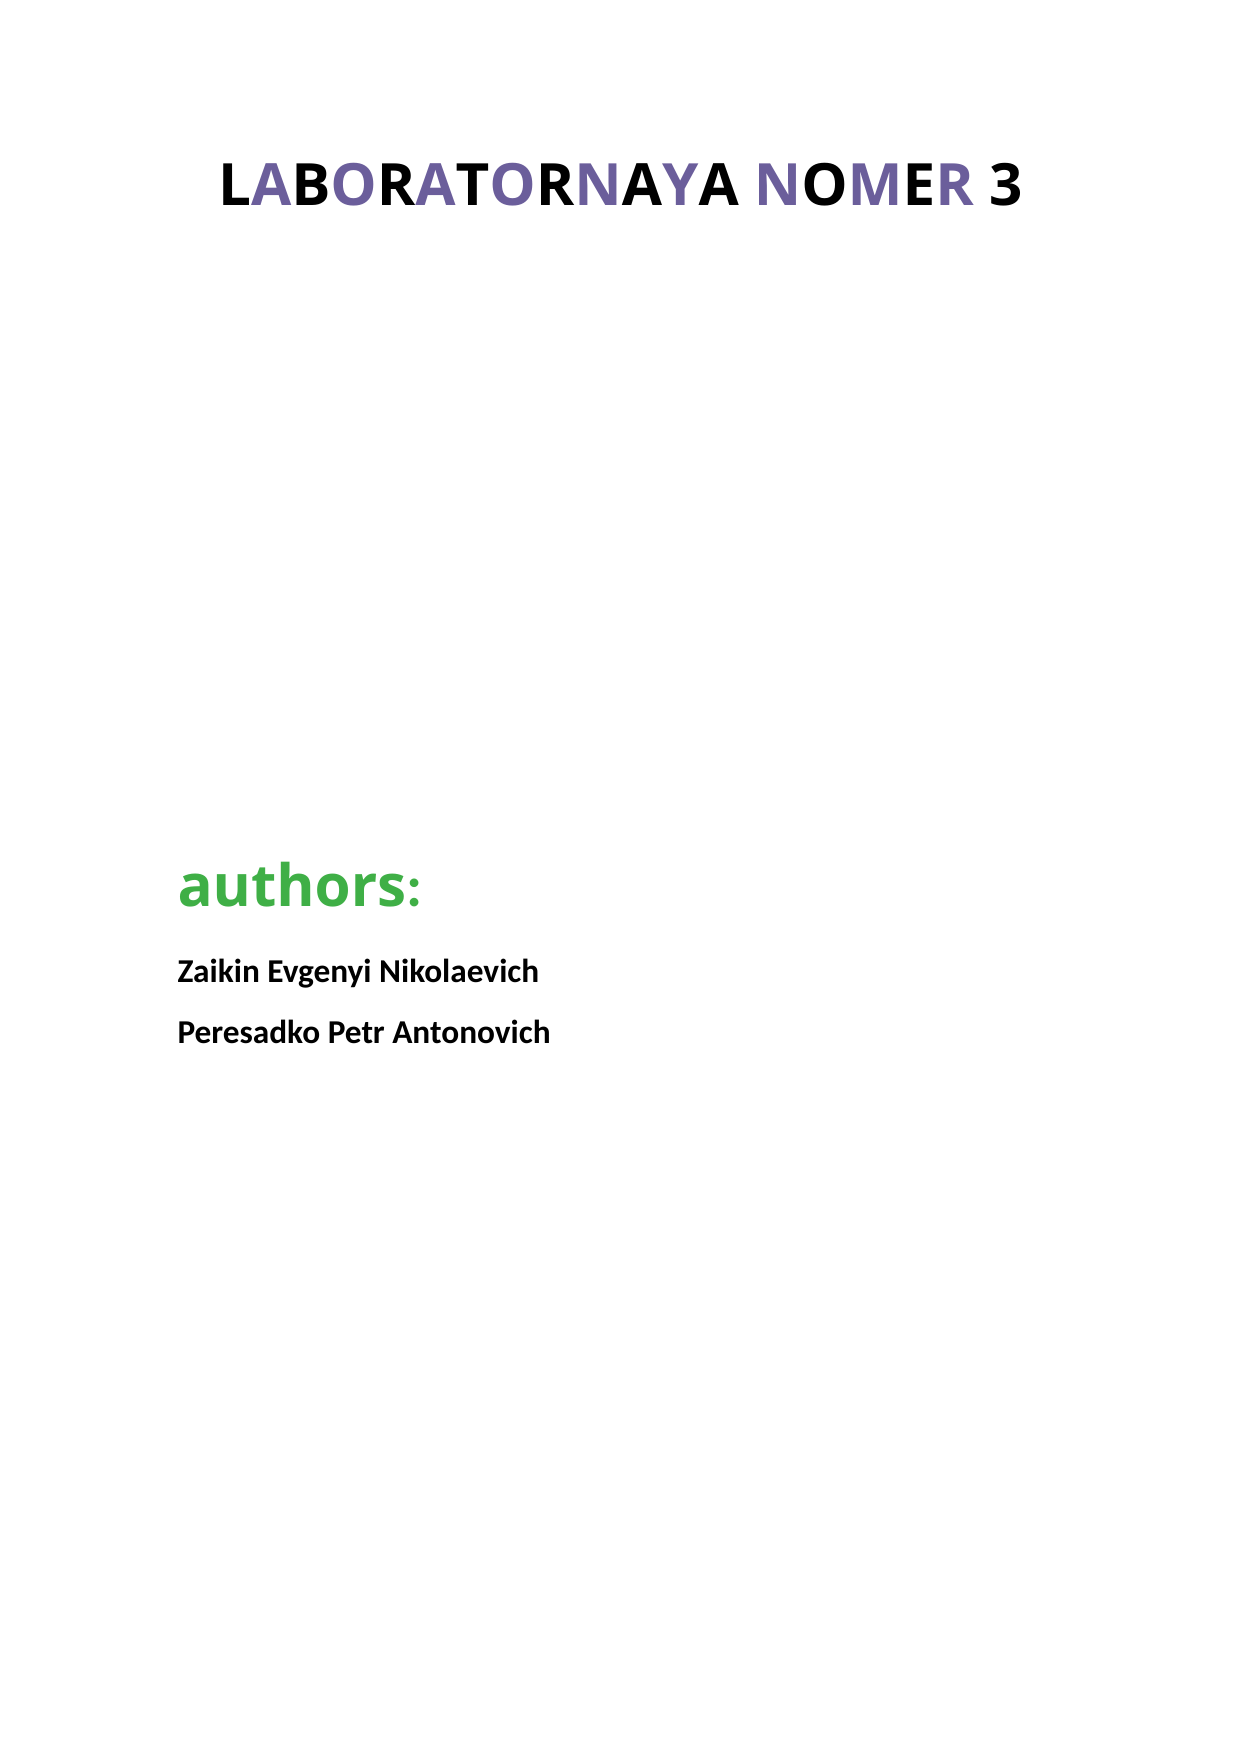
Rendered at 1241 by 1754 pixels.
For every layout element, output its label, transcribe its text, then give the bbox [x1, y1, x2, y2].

title LABORATORNAYA NOMER 3 [118, 143, 1122, 302]
text authors: [118, 844, 1122, 924]
text Zaikin Evgenyi Nikolaevich [118, 950, 1122, 991]
text Peresadko Petr Antonovich [118, 1012, 1122, 1052]
